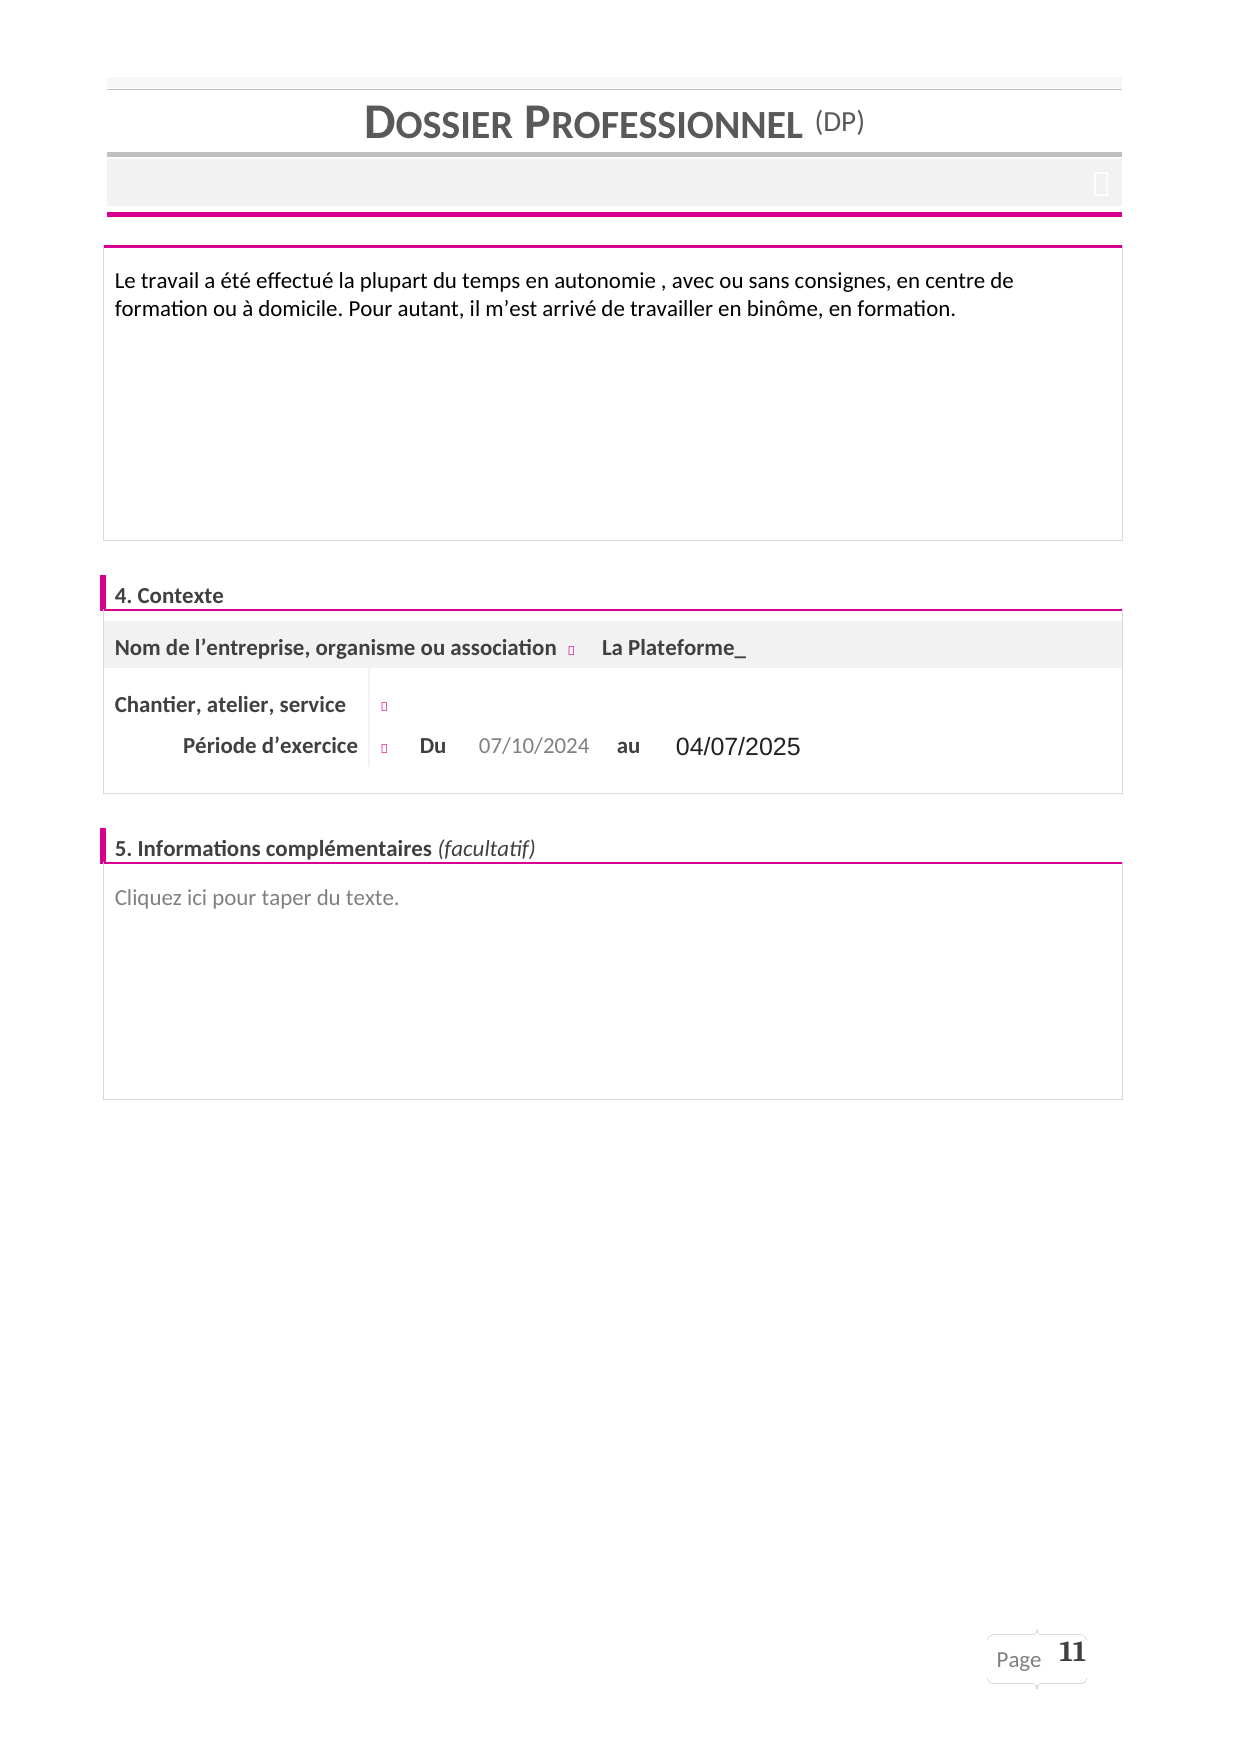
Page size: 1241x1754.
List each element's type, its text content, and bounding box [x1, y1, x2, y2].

table_cell Cliquez ici pour taper du texte. [104, 864, 1122, 1098]
table_cell [408, 684, 1122, 726]
table_cell Période d’exercice [104, 726, 368, 767]
table_cell Le travail a été effectué la plupart du temps en autonomie , avec ou sans consignes, en centre de formation ou à domicile. Pour autant, il m’est arrivé de travailler en binôme, en formation. [104, 248, 1122, 540]
table_cell Du [408, 726, 467, 767]
table_cell Chantier, atelier, service [104, 684, 368, 726]
table_cell La Plateforme_ [591, 621, 1122, 668]
table_cell au [605, 726, 664, 767]
table_cell [104, 611, 591, 621]
table_cell [370, 668, 1122, 684]
table_cell Nom de l’entreprise, organisme ou association  [104, 621, 591, 668]
table_cell [103, 541, 1122, 575]
table_cell 5. Informations complémentaires (facultatif) [106, 828, 1122, 862]
table_cell 07/10/2024 [468, 726, 605, 767]
table_cell  [370, 684, 408, 726]
table_cell [104, 767, 1122, 793]
table_cell  [370, 726, 408, 767]
table_cell 4. Contexte [106, 575, 1122, 609]
table_cell [103, 794, 1122, 828]
table_cell [591, 611, 1122, 621]
table_cell 04/07/2025 [664, 726, 1122, 767]
table_cell [104, 668, 368, 684]
